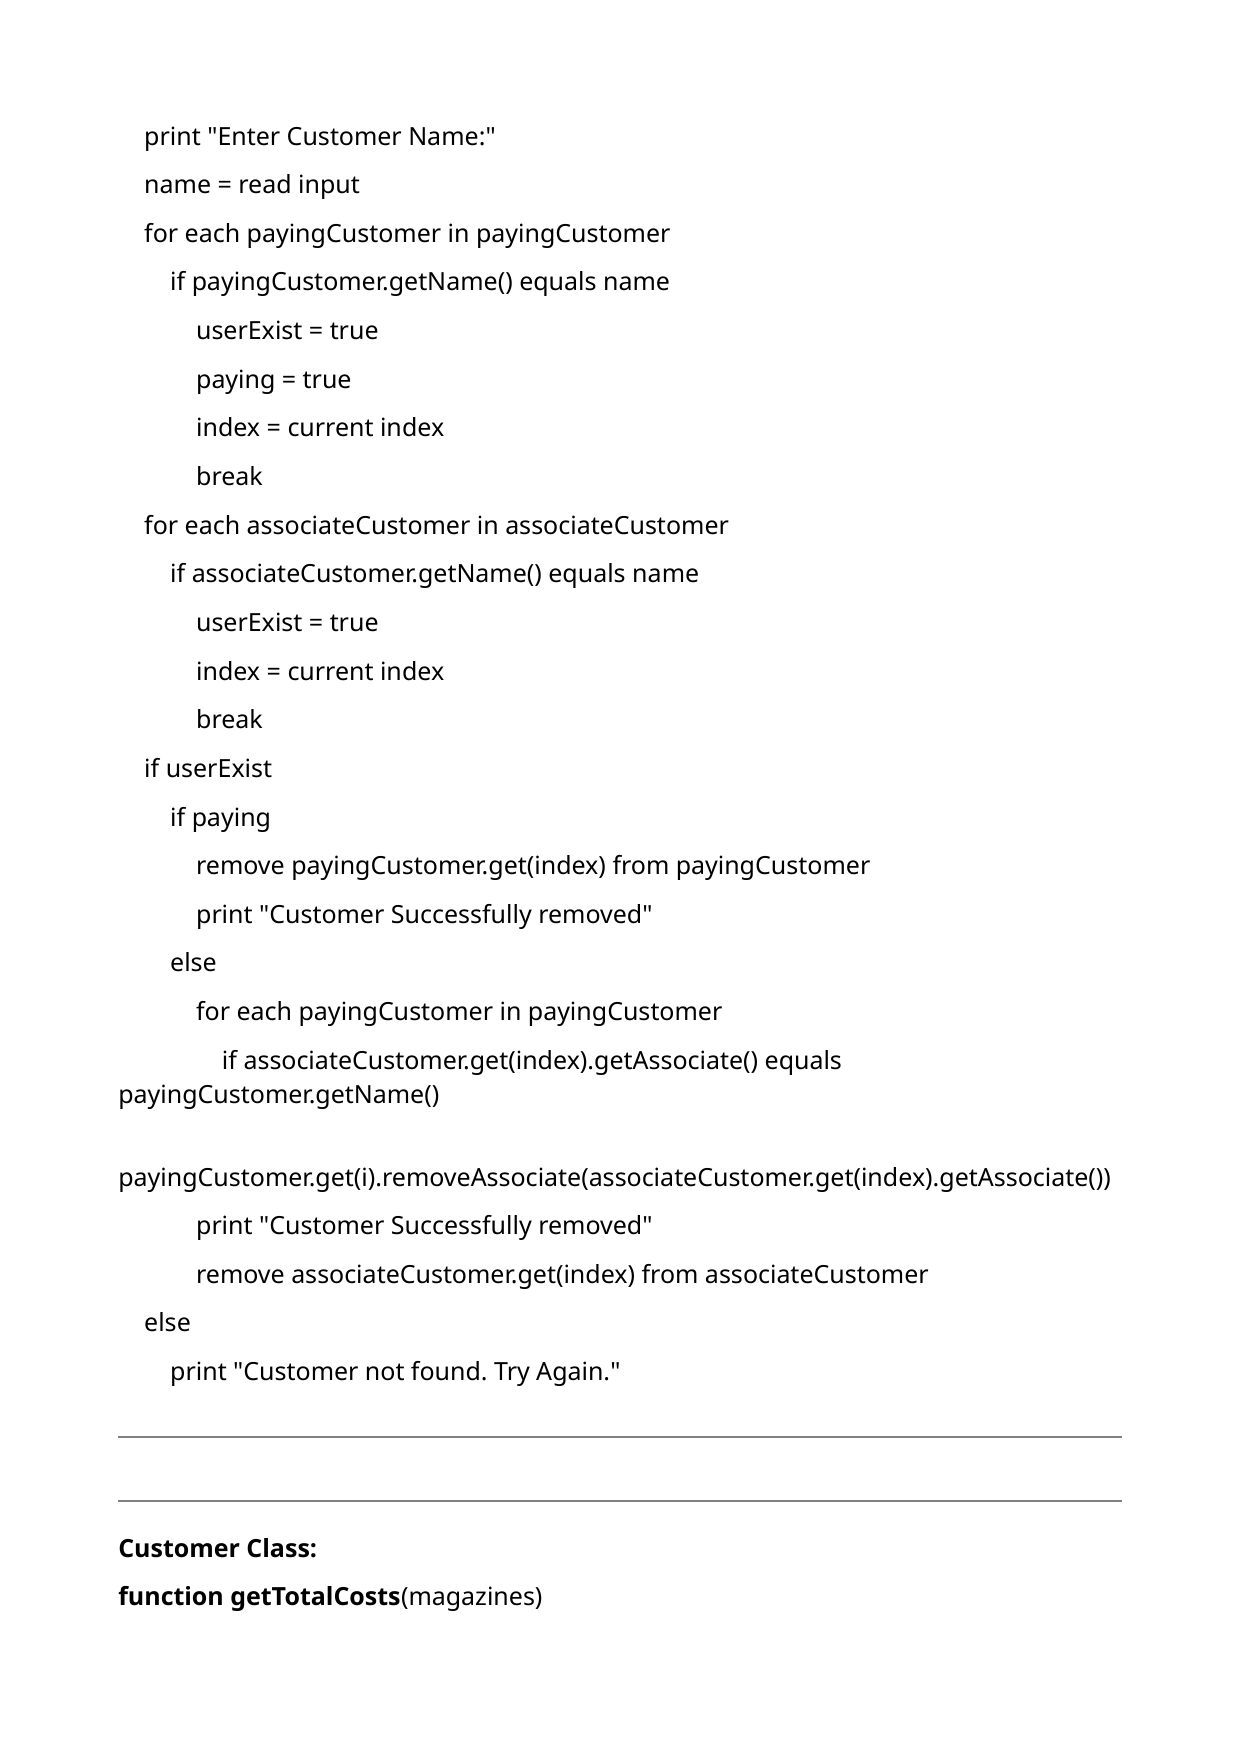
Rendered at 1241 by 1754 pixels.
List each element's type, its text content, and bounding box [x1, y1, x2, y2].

text if payingCustomer.getName() equals name [118, 264, 1122, 298]
text name = read input [118, 167, 1122, 201]
text if associateCustomer.getName() equals name [118, 556, 1122, 590]
text remove associateCustomer.get(index) from associateCustomer [118, 1256, 1122, 1291]
text remove payingCustomer.get(index) from payingCustomer [118, 848, 1122, 882]
text print "Customer Successfully removed" [118, 1208, 1122, 1242]
text userExist = true [118, 604, 1122, 639]
text else [118, 945, 1122, 979]
text break [118, 459, 1122, 493]
text Customer Class: [118, 1530, 1122, 1564]
text if associateCustomer.get(index).getAssociate() equals payingCustomer.getName() [118, 1042, 1122, 1111]
text paying = true [118, 361, 1122, 395]
text for each associateCustomer in associateCustomer [118, 507, 1122, 541]
text index = current index [118, 653, 1122, 687]
text print "Customer Successfully removed" [118, 896, 1122, 931]
text for each payingCustomer in payingCustomer [118, 215, 1122, 249]
text if userExist [118, 751, 1122, 784]
text break [118, 702, 1122, 736]
text userExist = true [118, 313, 1122, 347]
text print "Customer not found. Try Again." [118, 1354, 1122, 1388]
text else [118, 1305, 1122, 1339]
text for each payingCustomer in payingCustomer [118, 994, 1122, 1028]
text if paying [118, 799, 1122, 833]
text print "Enter Customer Name:" [118, 118, 1122, 152]
text index = current index [118, 410, 1122, 444]
text function getTotalCosts(magazines) [118, 1579, 1122, 1613]
text payingCustomer.get(i).removeAssociate(associateCustomer.get(index).getAssociate()) [118, 1125, 1122, 1193]
